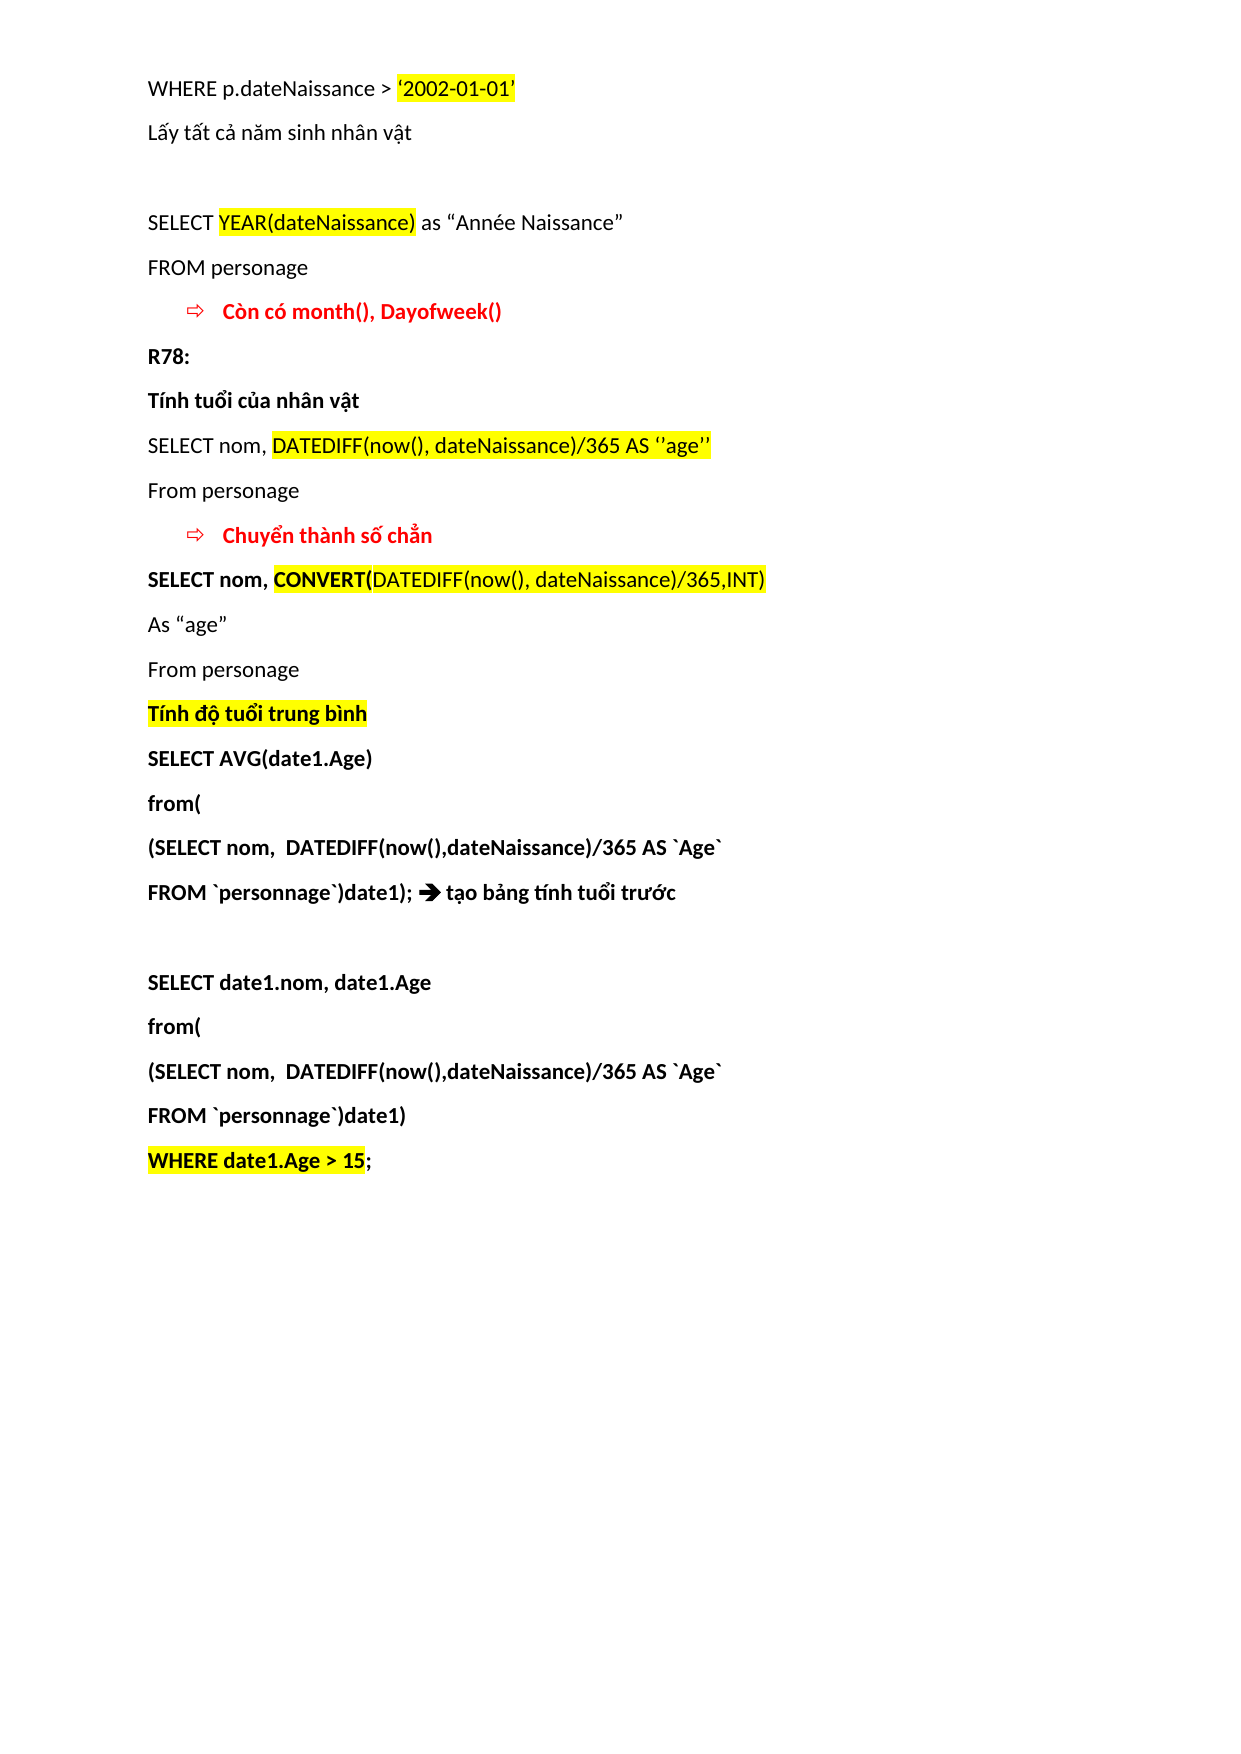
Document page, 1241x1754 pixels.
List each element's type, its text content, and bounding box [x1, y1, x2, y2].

text As “age” [148, 610, 1093, 638]
text FROM personage [148, 253, 1093, 281]
text Lấy tất cả năm sinh nhân vật [148, 118, 1093, 147]
text FROM `personnage`)date1);  tạo bảng tính tuổi trước [148, 878, 1093, 906]
text WHERE p.dateNaissance > ‘2002-01-01’ [148, 74, 1093, 102]
text Tính độ tuổi trung bình [148, 699, 1093, 727]
text SELECT date1.nom, date1.Age [148, 968, 1093, 996]
text (SELECT nom, DATEDIFF(now(),dateNaissance)/365 AS `Age` [148, 833, 1093, 862]
text (SELECT nom, DATEDIFF(now(),dateNaissance)/365 AS `Age` [148, 1057, 1093, 1085]
text from( [148, 1012, 1093, 1040]
text R78: [148, 342, 1093, 370]
list Chuyển thành số chẳn [185, 521, 1093, 549]
text From personage [148, 655, 1093, 683]
text FROM `personnage`)date1) [148, 1102, 1093, 1130]
text Tính tuổi của nhân vật [148, 387, 1093, 415]
text SELECT nom, CONVERT(DATEDIFF(now(), dateNaissance)/365,INT) [148, 565, 1093, 593]
list Còn có month(), Dayofweek() [185, 297, 1093, 325]
text SELECT AVG(date1.Age) [148, 744, 1093, 772]
text SELECT YEAR(dateNaissance) as “Année Naissance” [148, 208, 1093, 236]
text from( [148, 789, 1093, 817]
text WHERE date1.Age > 15; [148, 1146, 1093, 1174]
text From personage [148, 476, 1093, 504]
text SELECT nom, DATEDIFF(now(), dateNaissance)/365 AS ‘’age’’ [148, 431, 1093, 459]
